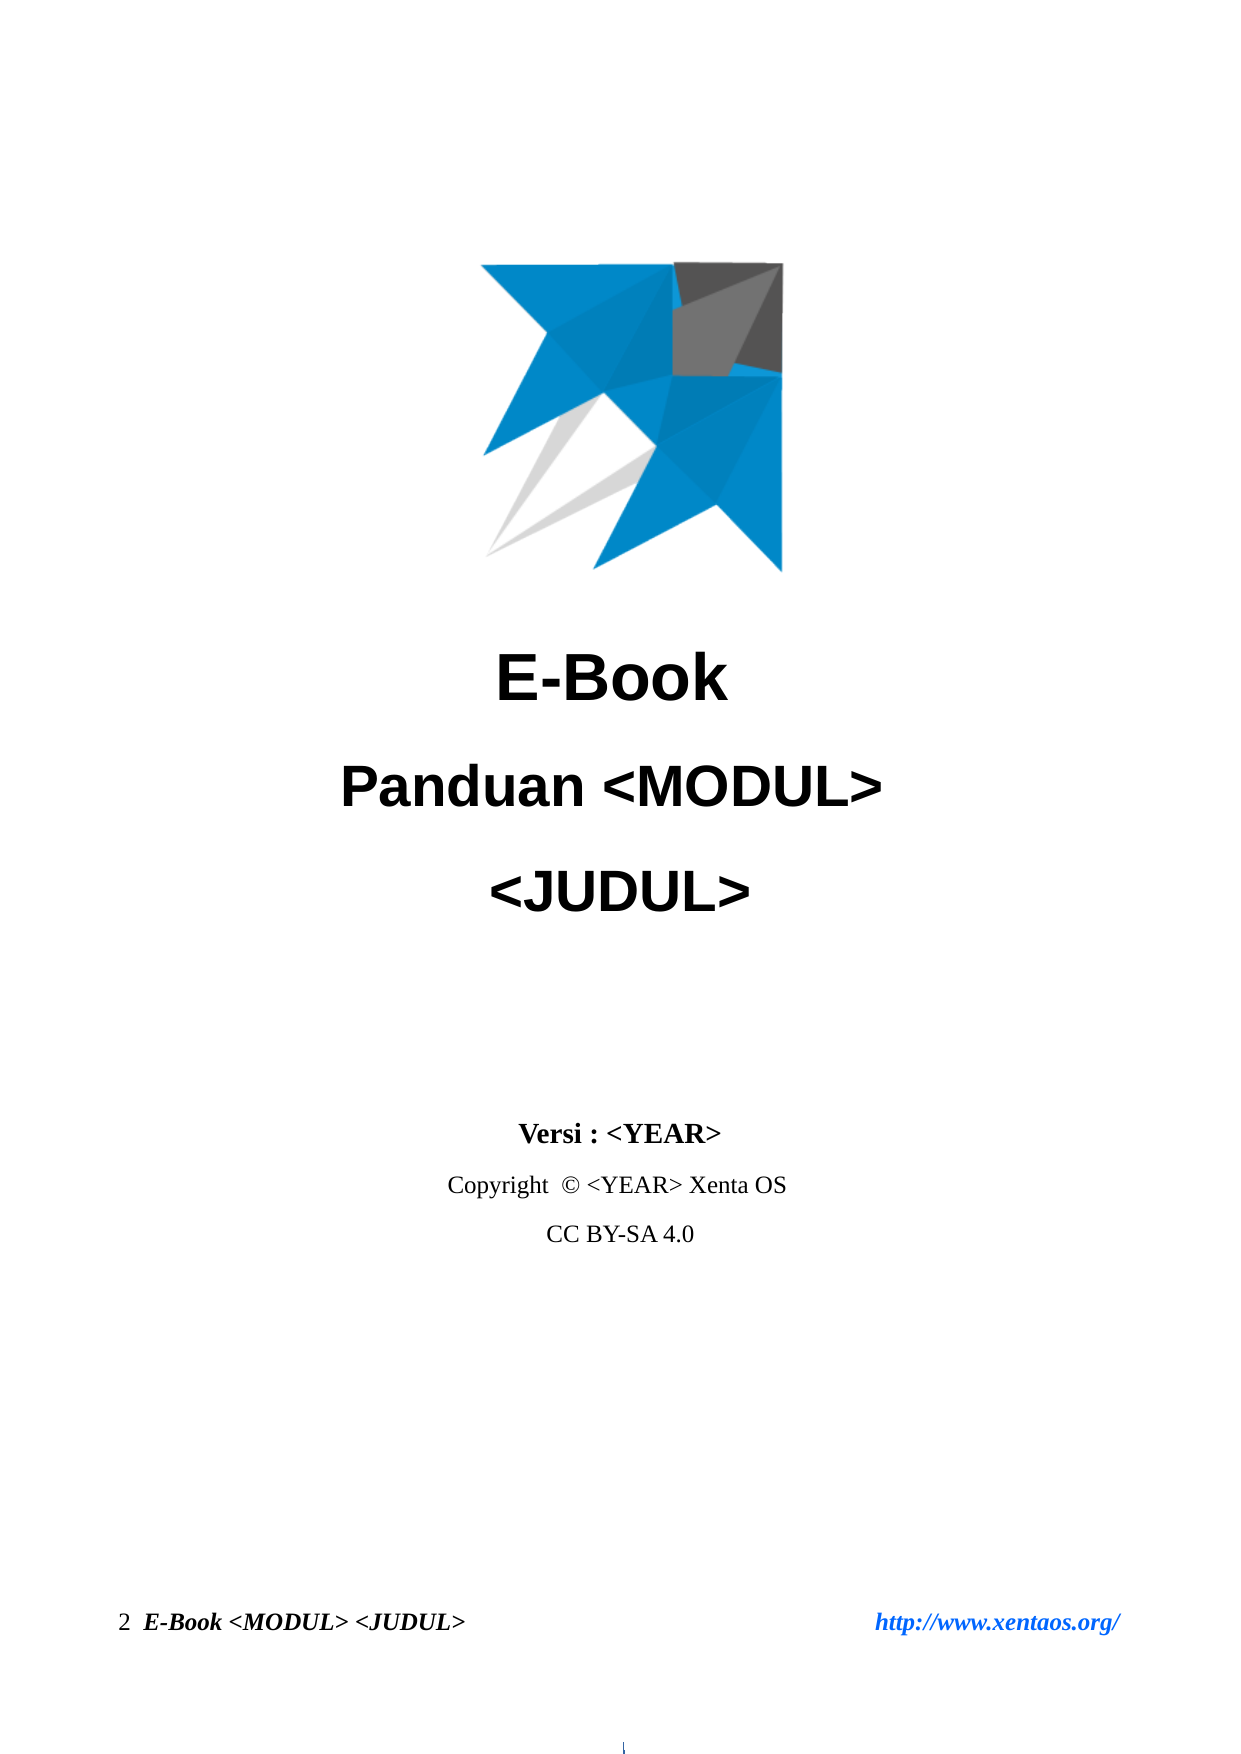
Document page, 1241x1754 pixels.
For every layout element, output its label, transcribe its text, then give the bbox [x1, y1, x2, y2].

title E-Book [118, 638, 1122, 714]
text Copyright © <YEAR> Xenta OS [118, 1171, 1122, 1199]
title Panduan <MODUL> [118, 752, 1122, 819]
text Versi : <YEAR> [118, 1116, 1122, 1149]
picture [444, 237, 810, 603]
text CC BY-SA 4.0 [118, 1219, 1122, 1248]
title <JUDUL> [118, 856, 1122, 923]
